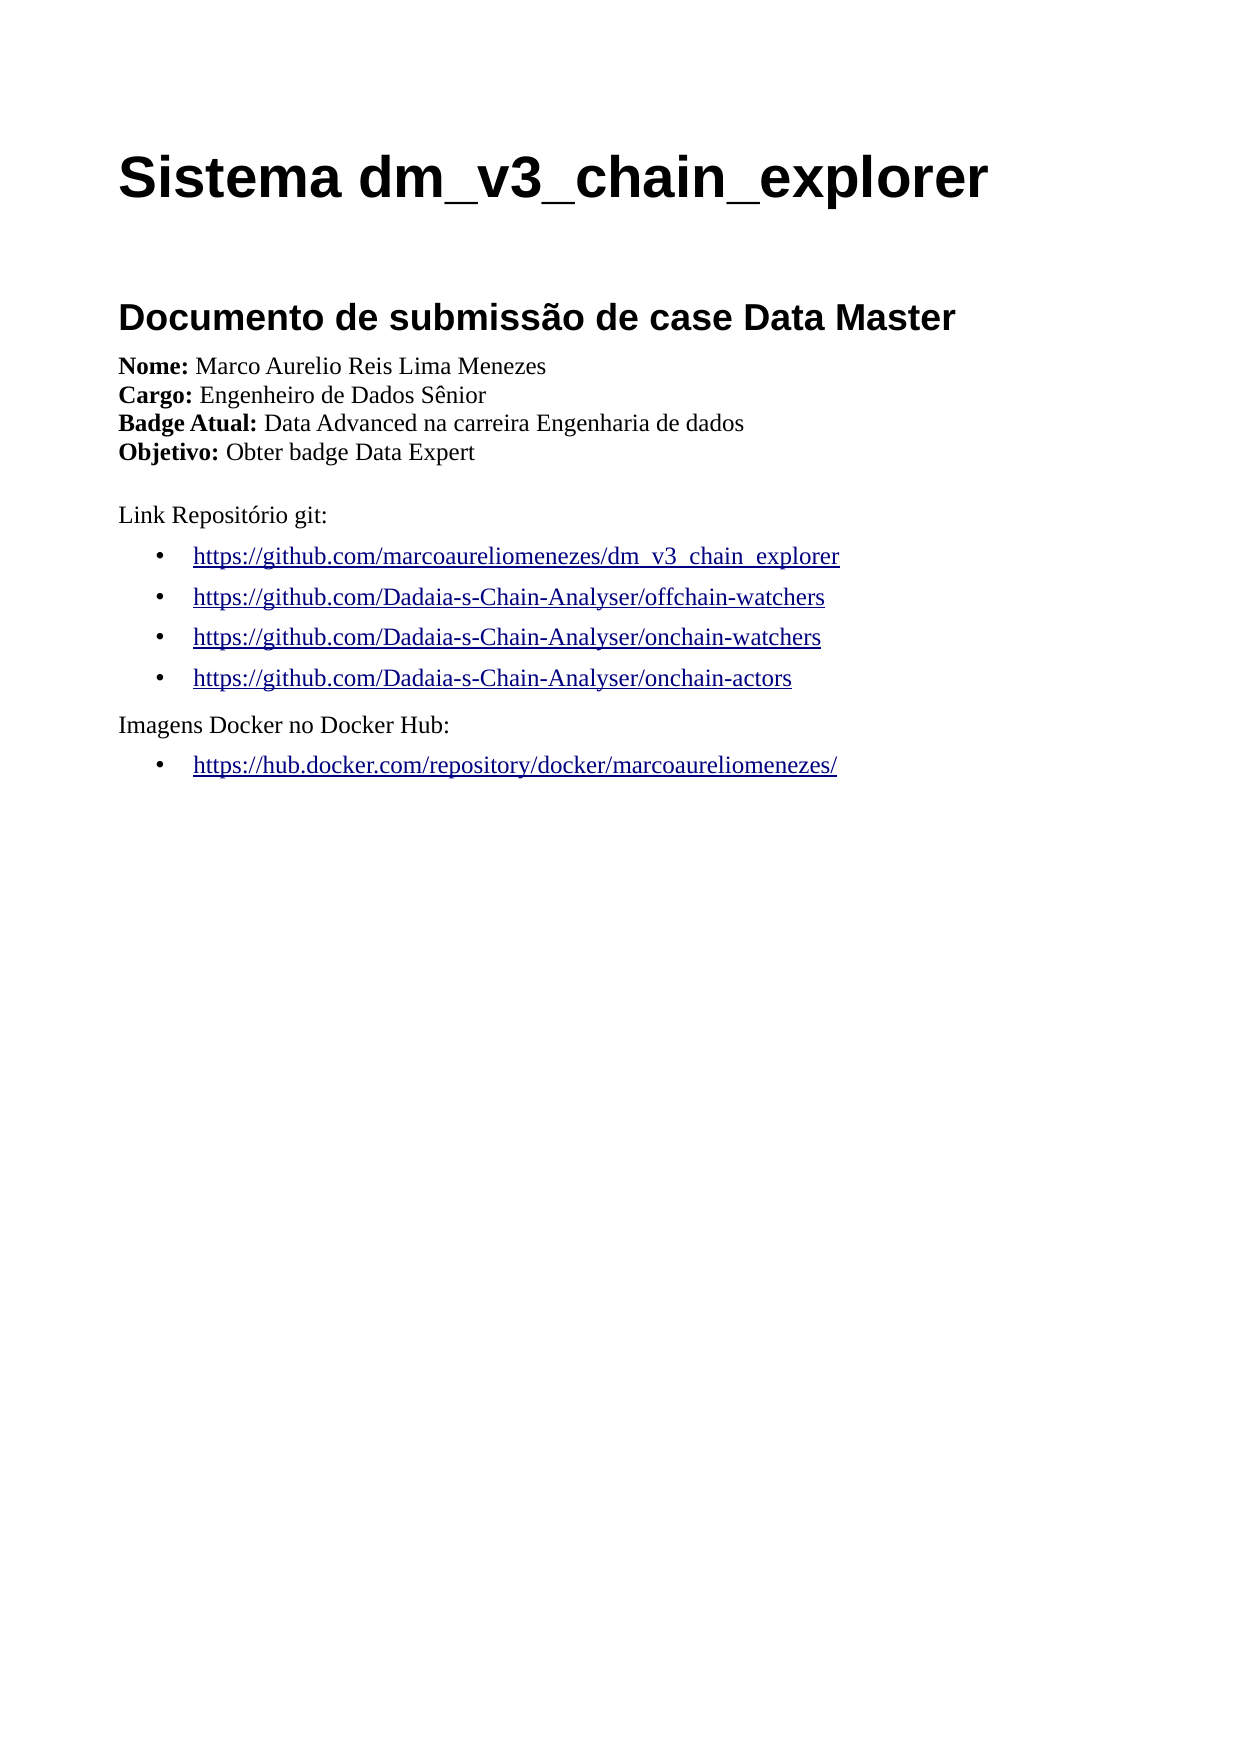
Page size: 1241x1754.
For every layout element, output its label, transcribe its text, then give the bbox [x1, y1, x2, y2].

subtitle Documento de submissão de case Data Master [118, 295, 1122, 338]
text Objetivo: Obter badge Data Expert [118, 437, 1122, 466]
list https://github.com/marcoaureliomenezes/dm_v3_chain_explorer [156, 541, 1122, 570]
text Nome: Marco Aurelio Reis Lima Menezes [118, 351, 1122, 380]
list https://hub.docker.com/repository/docker/marcoaureliomenezes/ [156, 750, 1122, 779]
title Sistema dm_v3_chain_explorer [118, 143, 1122, 210]
text Badge Atual: Data Advanced na carreira Engenharia de dados [118, 408, 1122, 437]
text Link Repositório git: [118, 501, 1122, 529]
list https://github.com/Dadaia-s-Chain-Analyser/offchain-watchers [156, 582, 1122, 611]
text Cargo: Engenheiro de Dados Sênior [118, 380, 1122, 408]
list https://github.com/Dadaia-s-Chain-Analyser/onchain-watchers [156, 622, 1122, 651]
text Imagens Docker no Docker Hub: [118, 710, 1122, 738]
list https://github.com/Dadaia-s-Chain-Analyser/onchain-actors [156, 663, 1122, 692]
